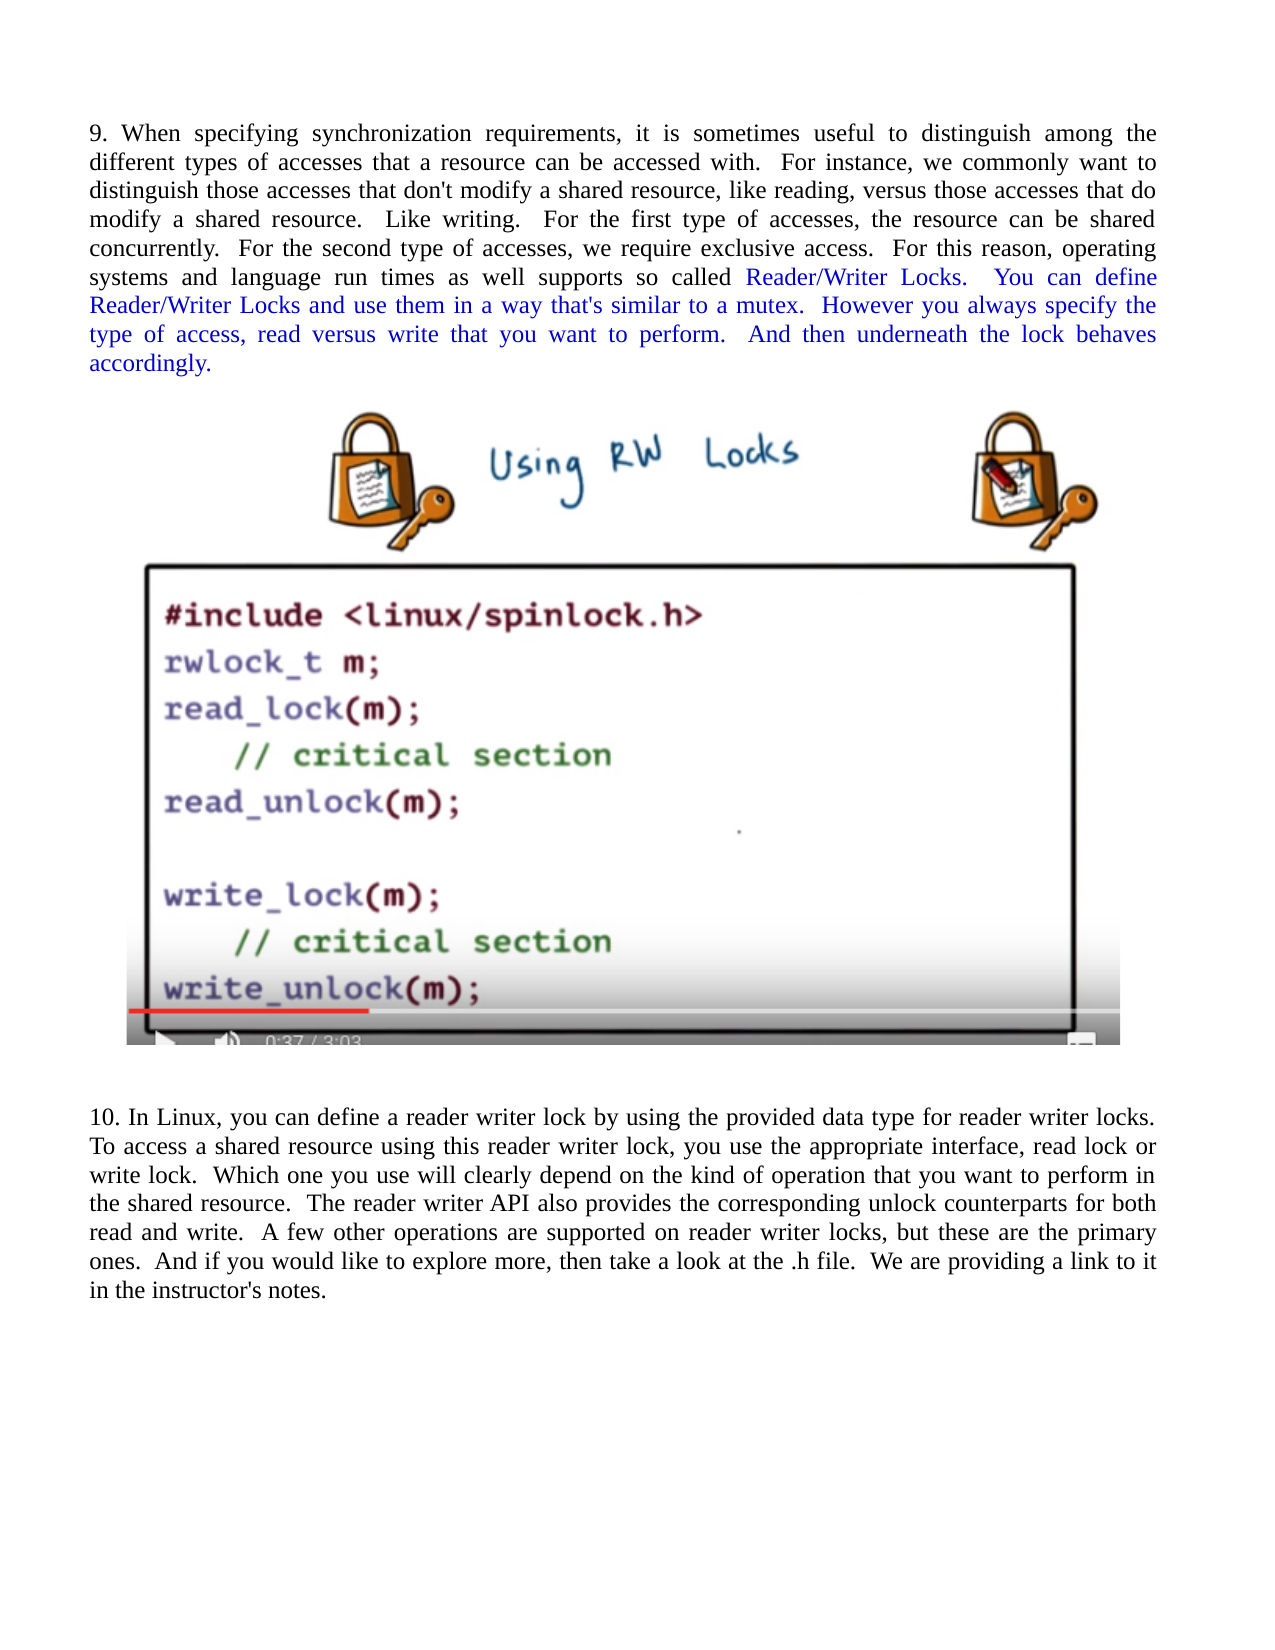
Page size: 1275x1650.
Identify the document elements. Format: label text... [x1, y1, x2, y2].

text 9. When specifying synchronization requirements, it is sometimes useful to distinguish among the different types of accesses that a resource can be accessed with. For instance, we commonly want to distinguish those accesses that don't modify a shared resource, like reading, versus those accesses that do modify a shared resource. Like writing. For the first type of accesses, the resource can be shared concurrently. For the second type of accesses, we require exclusive access. For this reason, operating systems and language run times as well supports so called Reader/Writer Locks. You can define Reader/Writer Locks and use them in a way that's similar to a mutex. However you always specify the type of access, read versus write that you want to perform. And then underneath the lock behaves accordingly. [89, 118, 1158, 377]
text 10. In Linux, you can define a reader writer lock by using the provided data type for reader writer locks. To access a shared resource using this reader writer lock, you use the appropriate interface, read lock or write lock. Which one you use will clearly depend on the kind of operation that you want to perform in the shared resource. The reader writer API also provides the corresponding unlock counterparts for both read and write. A few other operations are supported on reader writer locks, but these are the primary ones. And if you would like to explore more, then take a look at the .h file. We are providing a link to it in the instructor's notes. [89, 1102, 1158, 1303]
picture [126, 405, 1121, 1045]
